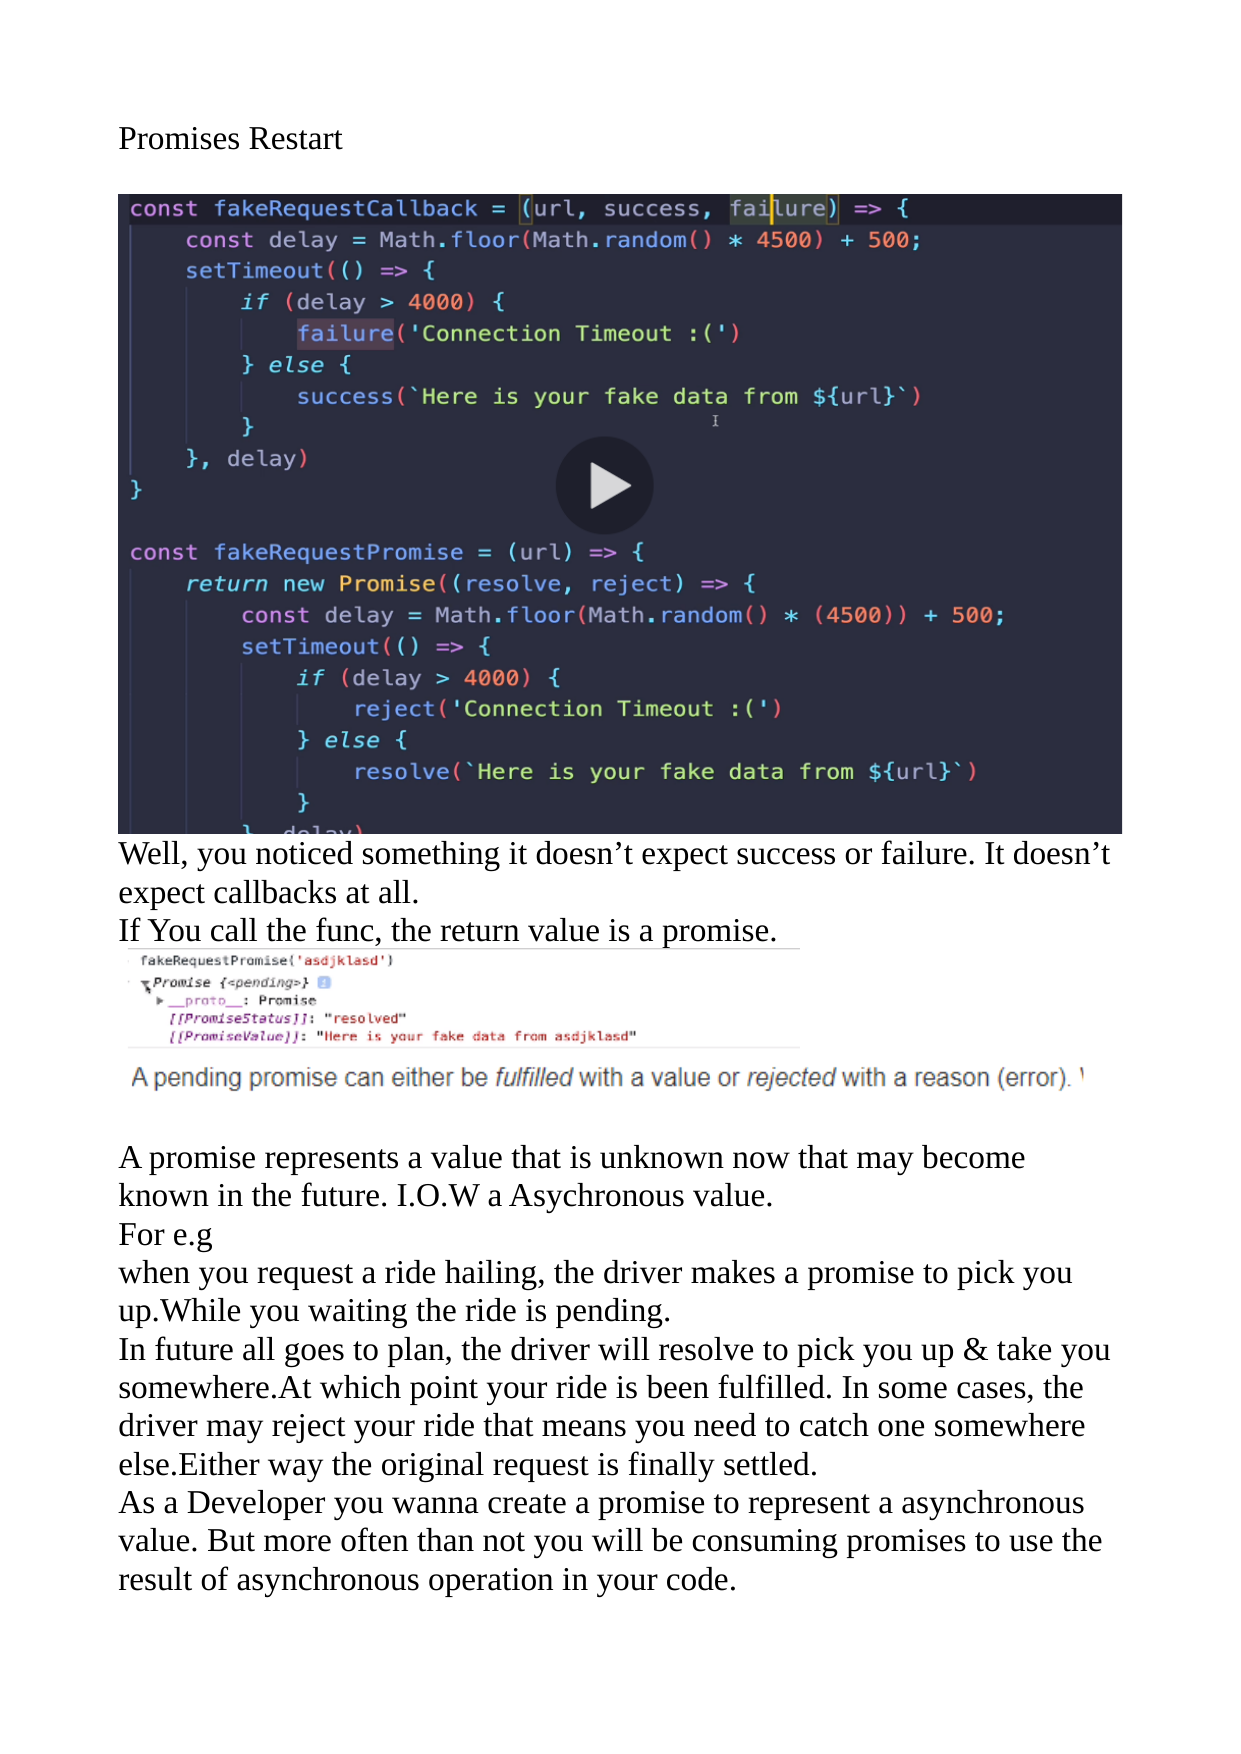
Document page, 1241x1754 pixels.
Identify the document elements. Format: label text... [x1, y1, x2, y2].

text A promise represents a value that is unknown now that may become known in the future. I.O.W a Asychronous value. [118, 1137, 1122, 1214]
text As a Developer you wanna create a promise to represent a asynchronous value. But more often than not you will be consuming promises to use the result of asynchronous operation in your code. [118, 1482, 1122, 1597]
picture [127, 948, 800, 1050]
text In future all goes to plan, the driver will resolve to pick you up & take you somewhere.At which point your ride is been fulfilled. In some cases, the driver may reject your ride that means you need to catch one somewhere else.Either way the original request is finally settled. [118, 1329, 1122, 1482]
text when you request a ride hailing, the driver makes a promise to pick you up.While you waiting the ride is pending. [118, 1252, 1122, 1329]
picture [131, 1063, 1084, 1099]
picture [118, 194, 1123, 834]
text Promises Restart [118, 118, 1122, 156]
text Well, you noticed something it doesn’t expect success or failure. It doesn’t expect callbacks at all. [118, 834, 1122, 910]
text If You call the func, the return value is a promise. [118, 910, 1122, 948]
text For e.g [118, 1214, 1122, 1252]
